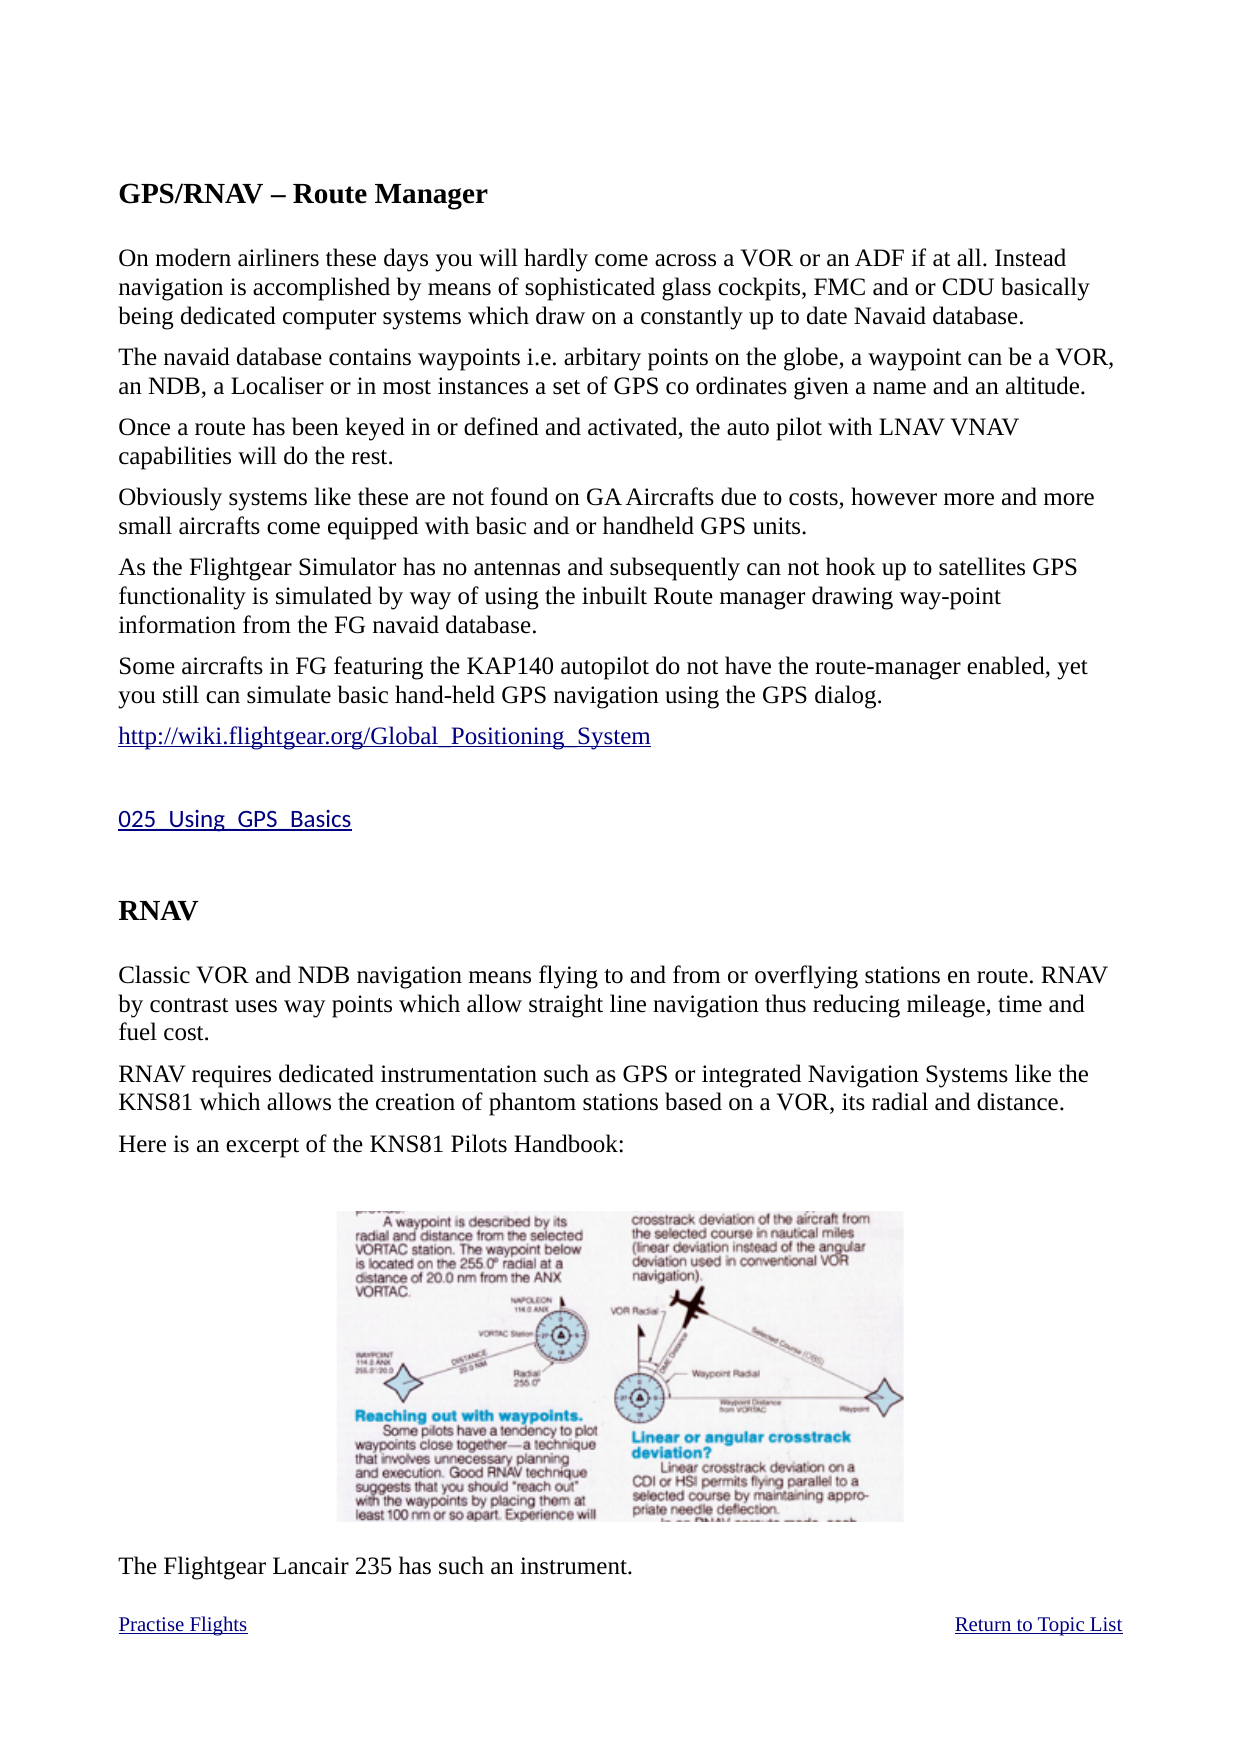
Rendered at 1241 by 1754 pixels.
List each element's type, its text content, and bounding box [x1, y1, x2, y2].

text The navaid database contains waypoints i.e. arbitary points on the globe, a waypoint can be a VOR, an NDB, a Localiser or in most instances a set of GPS co ordinates given a name and an altitude. [118, 342, 1122, 400]
text GPS/RNAV – Route Manager [118, 176, 1122, 210]
text Obviously systems like these are not found on GA Aircrafts due to costs, however more and more small aircrafts come equipped with basic and or handheld GPS units. [118, 482, 1122, 540]
text Classic VOR and NDB navigation means flying to and from or overflying stations en route. RNAV by contrast uses way points which allow straight line navigation thus reducing mileage, time and fuel cost. [118, 960, 1122, 1046]
text Here is an excerpt of the KNS81 Pilots Handbook: [118, 1129, 1122, 1157]
text On modern airliners these days you will hardly come across a VOR or an ADF if at all. Instead navigation is accomplished by means of sophisticated glass cockpits, FMC and or CDU basically being dedicated computer systems which draw on a constantly up to date Navaid database. [118, 243, 1122, 330]
text As the Flightgear Simulator has no antennas and subsequently can not hook up to satellites GPS functionality is simulated by way of using the inbuilt Route manager drawing way-point information from the FG navaid database. [118, 552, 1122, 638]
text RNAV [118, 893, 1122, 926]
text The Flightgear Lancair 235 has such an instrument. [118, 1211, 1122, 1579]
text http://wiki.flightgear.org/Global_Positioning_System [118, 721, 1122, 750]
picture [336, 1211, 904, 1522]
text Once a route has been keyed in or defined and activated, the auto pilot with LNAV VNAV capabilities will do the rest. [118, 412, 1122, 470]
text RNAV requires dedicated instrumentation such as GPS or integrated Navigation Systems like the KNS81 which allows the creation of phantom stations based on a VOR, its radial and distance. [118, 1059, 1122, 1116]
text Some aircrafts in FG featuring the KAP140 autopilot do not have the route-manager enabled, yet you still can simulate basic hand-held GPS navigation using the GPS dialog. [118, 651, 1122, 708]
text 025_Using_GPS_Basics [118, 803, 1122, 834]
